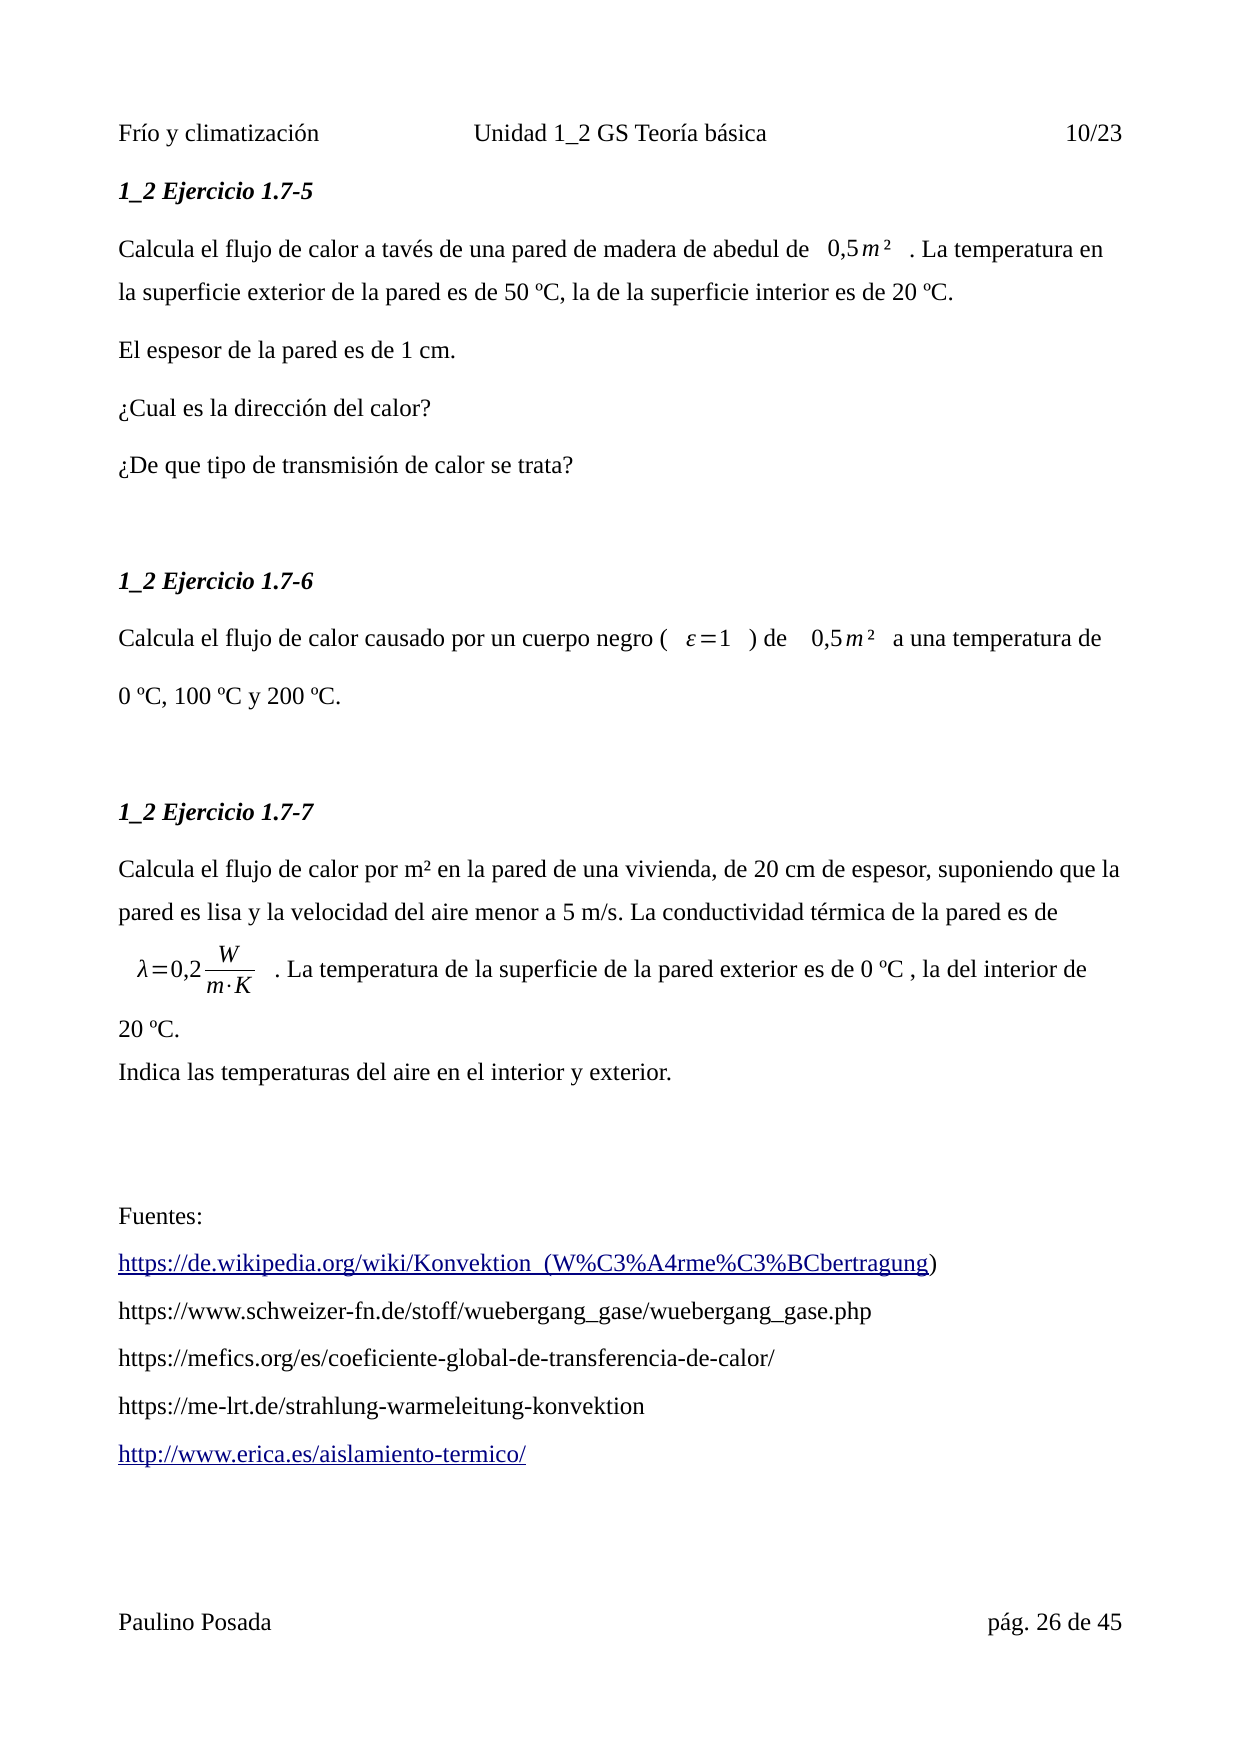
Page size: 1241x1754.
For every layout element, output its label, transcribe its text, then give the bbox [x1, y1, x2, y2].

text https://me-lrt.de/strahlung-warmeleitung-konvektion [118, 1391, 1122, 1420]
text Calcula el flujo de calor a tavés de una pared de madera de abedul de. La temperatura en la superficie exterior de la pared es de 50 ºC, la de la superficie interior es de 20 ºC. [118, 234, 1122, 306]
text Calcula el flujo de calor causado por un cuerpo negro () de a una temperatura de [118, 623, 1122, 652]
text Indica las temperaturas del aire en el interior y exterior. [118, 1057, 1122, 1086]
text ¿Cual es la dirección del calor? [118, 393, 1122, 421]
text https://www.schweizer-fn.de/stoff/wuebergang_gase/wuebergang_gase.php [118, 1296, 1122, 1325]
text http://www.erica.es/aislamiento-termico/ [118, 1439, 1122, 1467]
text https://de.wikipedia.org/wiki/Konvektion_(W%C3%A4rme%C3%BCbertragung) [118, 1248, 1122, 1277]
text 0 ºC, 100 ºC y 200 ºC. [118, 681, 1122, 710]
text Calcula el flujo de calor por m² en la pared de una vivienda, de 20 cm de espesor, suponiendo que la pared es lisa y la velocidad del aire menor a 5 m/s. La conductividad térmica de la pared es de. La temperatura de la superficie de la pared exterior es de 0 ºC , la del interior de [118, 854, 1122, 999]
text 20 ºC. [118, 1014, 1122, 1043]
text https://mefics.org/es/coeficiente-global-de-transferencia-de-calor/ [118, 1343, 1122, 1372]
text El espesor de la pared es de 1 cm. [118, 335, 1122, 364]
text ¿De que tipo de transmisión de calor se trata? [118, 450, 1122, 479]
text 1_2 Ejercicio 1.7-6 [118, 566, 1122, 594]
text 1_2 Ejercicio 1.7-7 [118, 797, 1122, 825]
text 1_2 Ejercicio 1.7-5 [118, 176, 1122, 205]
text Fuentes: [118, 1201, 1122, 1229]
